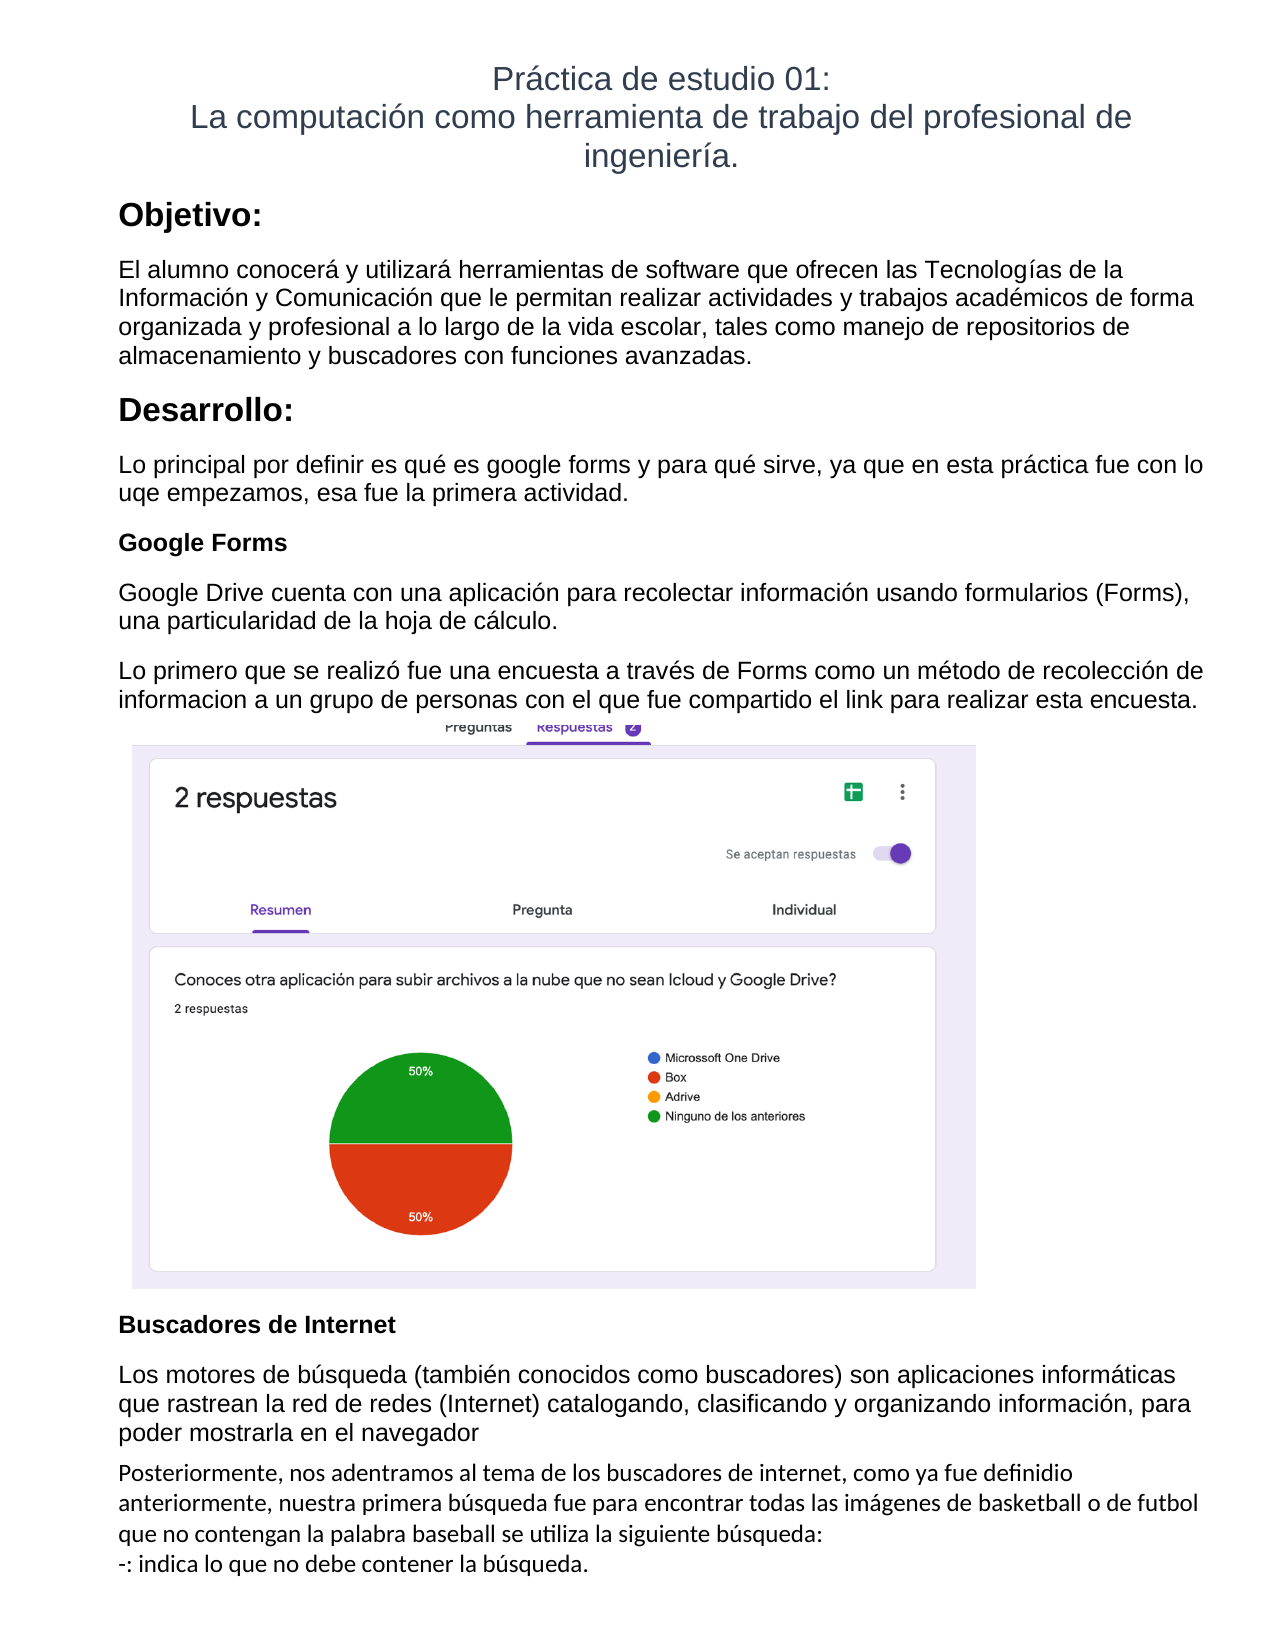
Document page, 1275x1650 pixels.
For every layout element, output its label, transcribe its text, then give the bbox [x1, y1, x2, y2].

text El alumno conocerá y utilizará herramientas de software que ofrecen las Tecnologías de la Información y Comunicación que le permitan realizar actividades y trabajos académicos de forma organizada y profesional a lo largo de la vida escolar, tales como manejo de repositorios de almacenamiento y buscadores con funciones avanzadas. [118, 254, 1205, 369]
text Práctica de estudio 01: La computación como herramienta de trabajo del profesional de ingeniería. [118, 59, 1205, 174]
text Posteriormente, nos adentramos al tema de los buscadores de internet, como ya fue definidio anteriormente, nuestra primera búsqueda fue para encontrar todas las imágenes de basketball o de futbol que no contengan la palabra baseball se utiliza la siguiente búsqueda: [118, 1457, 1205, 1548]
text Buscadores de Internet [118, 1311, 1205, 1339]
text Desarrollo: [118, 390, 1205, 429]
text Lo primero que se realizó fue una encuesta a través de Forms como un método de recolección de informacion a un grupo de personas con el que fue compartido el link para realizar esta encuesta. [118, 656, 1205, 713]
text Objetivo: [118, 195, 1205, 234]
text Los motores de búsqueda (también conocidos como buscadores) son aplicaciones informáticas que rastrean la red de redes (Internet) catalogando, clasificando y organizando información, para poder mostrarla en el navegador [118, 1360, 1205, 1446]
text Google Drive cuenta con una aplicación para recolectar información usando formularios (Forms), una particularidad de la hoja de cálculo. [118, 578, 1205, 635]
text Google Forms [118, 528, 1205, 557]
text Lo principal por definir es qué es google forms y para qué sirve, ya que en esta práctica fue con lo uqe empezamos, esa fue la primera actividad. [118, 450, 1205, 507]
text -: indica lo que no debe contener la búsqueda. [118, 1548, 1205, 1579]
